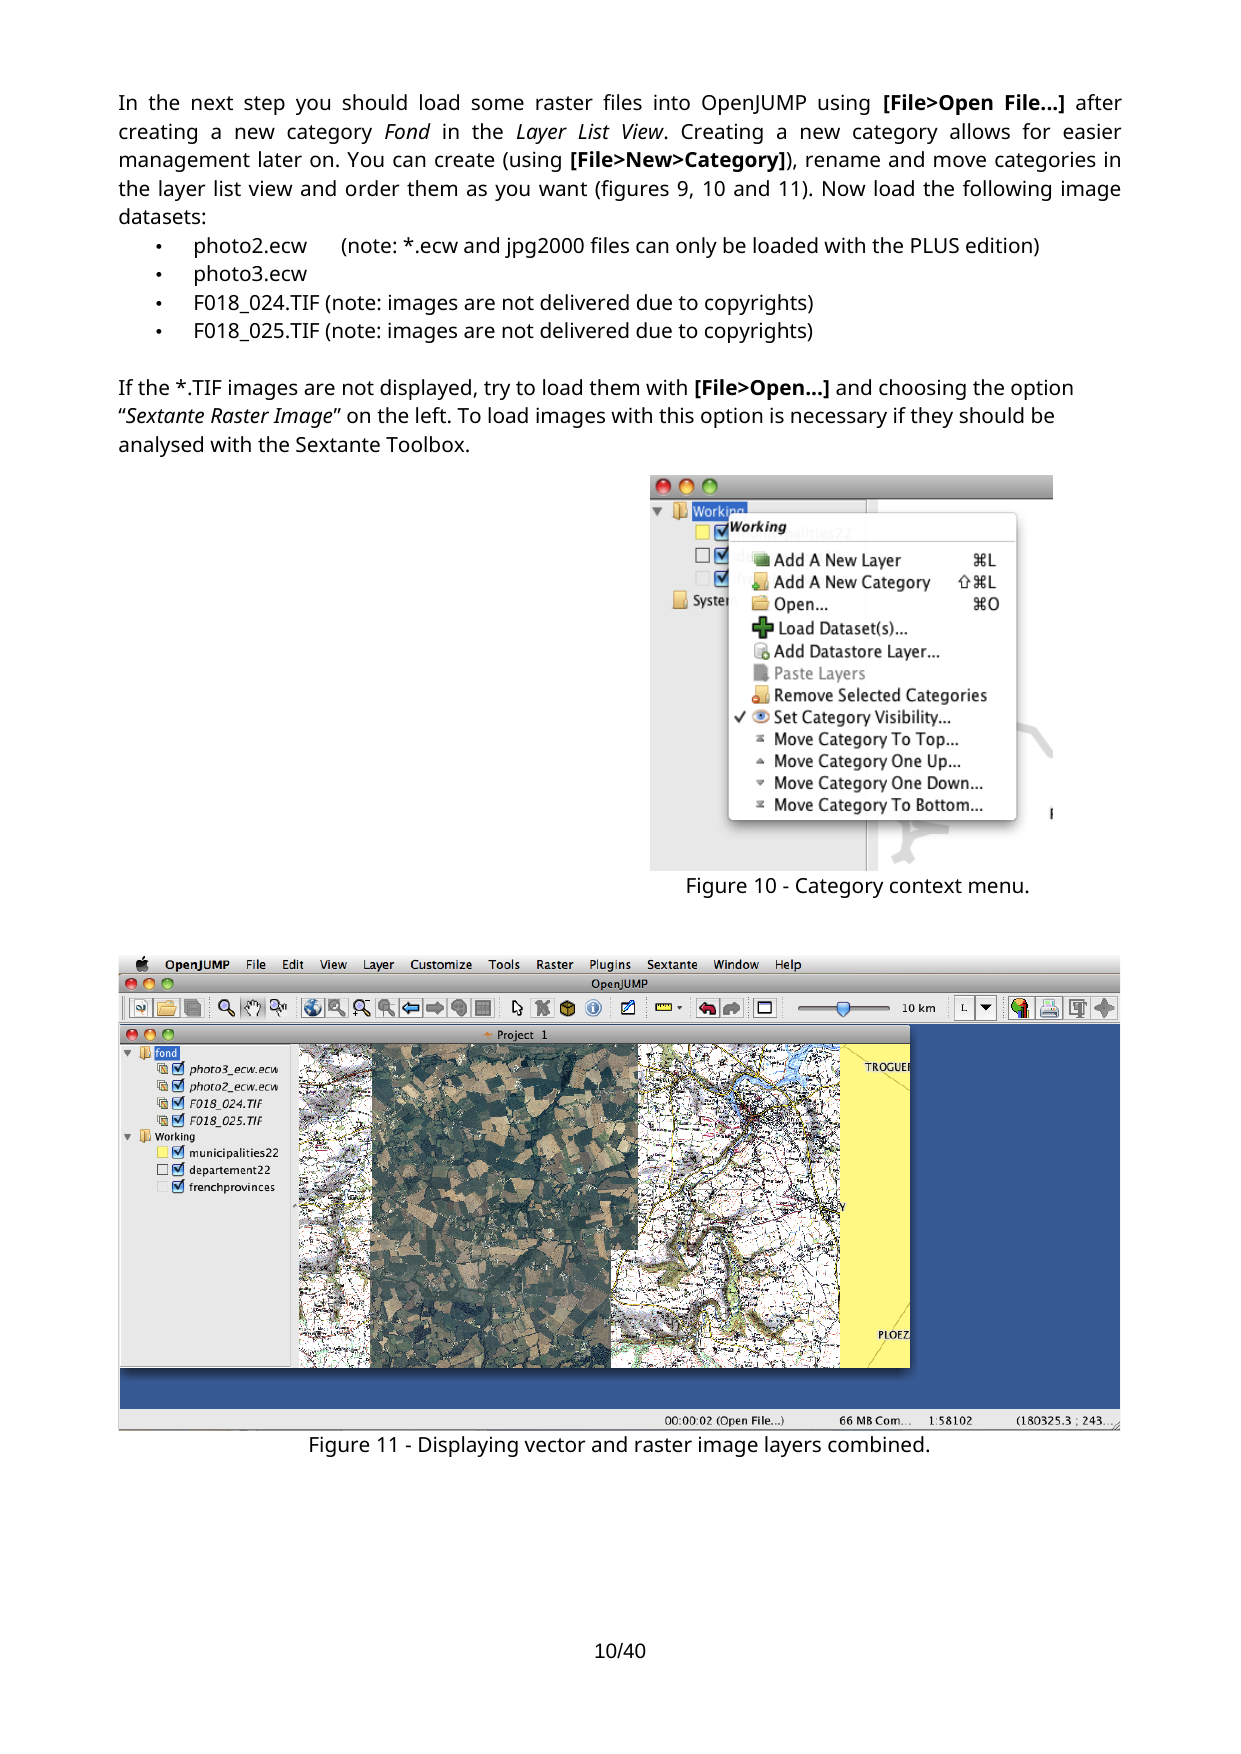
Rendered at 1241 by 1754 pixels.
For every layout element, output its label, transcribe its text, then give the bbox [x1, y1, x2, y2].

text Figure 11 - Displaying vector and raster image layers combined. [135, 1431, 1104, 1459]
list F018_025.TIF (note: images are not delivered due to copyrights) [156, 316, 1122, 344]
table_header [620, 458, 1085, 931]
text If the *.TIF images are not displayed, try to load them with [File>Open...] and choosing the option “Sextante Raster Image” on the left. To load images with this option is necessary if they should be analysed with the Sextante Toolbox. [118, 373, 1122, 458]
table_header [118, 458, 620, 931]
picture [650, 475, 1053, 871]
picture [118, 955, 1121, 1431]
list F018_024.TIF (note: images are not delivered due to copyrights) [156, 288, 1122, 316]
list photo2.ecw (note: *.ecw and jpg2000 files can only be loaded with the PLUS edition) [156, 231, 1122, 259]
text In the next step you should load some raster files into OpenJUMP using [File>Open File...] after creating a new category Fond in the Layer List View. Creating a new category allows for easier management later on. You can create (using [File>New>Category]), rename and move categories in the layer list view and order them as you want (figures 9, 10 and 11). Now load the following image datasets: [118, 88, 1122, 231]
list photo3.ecw [156, 259, 1122, 288]
